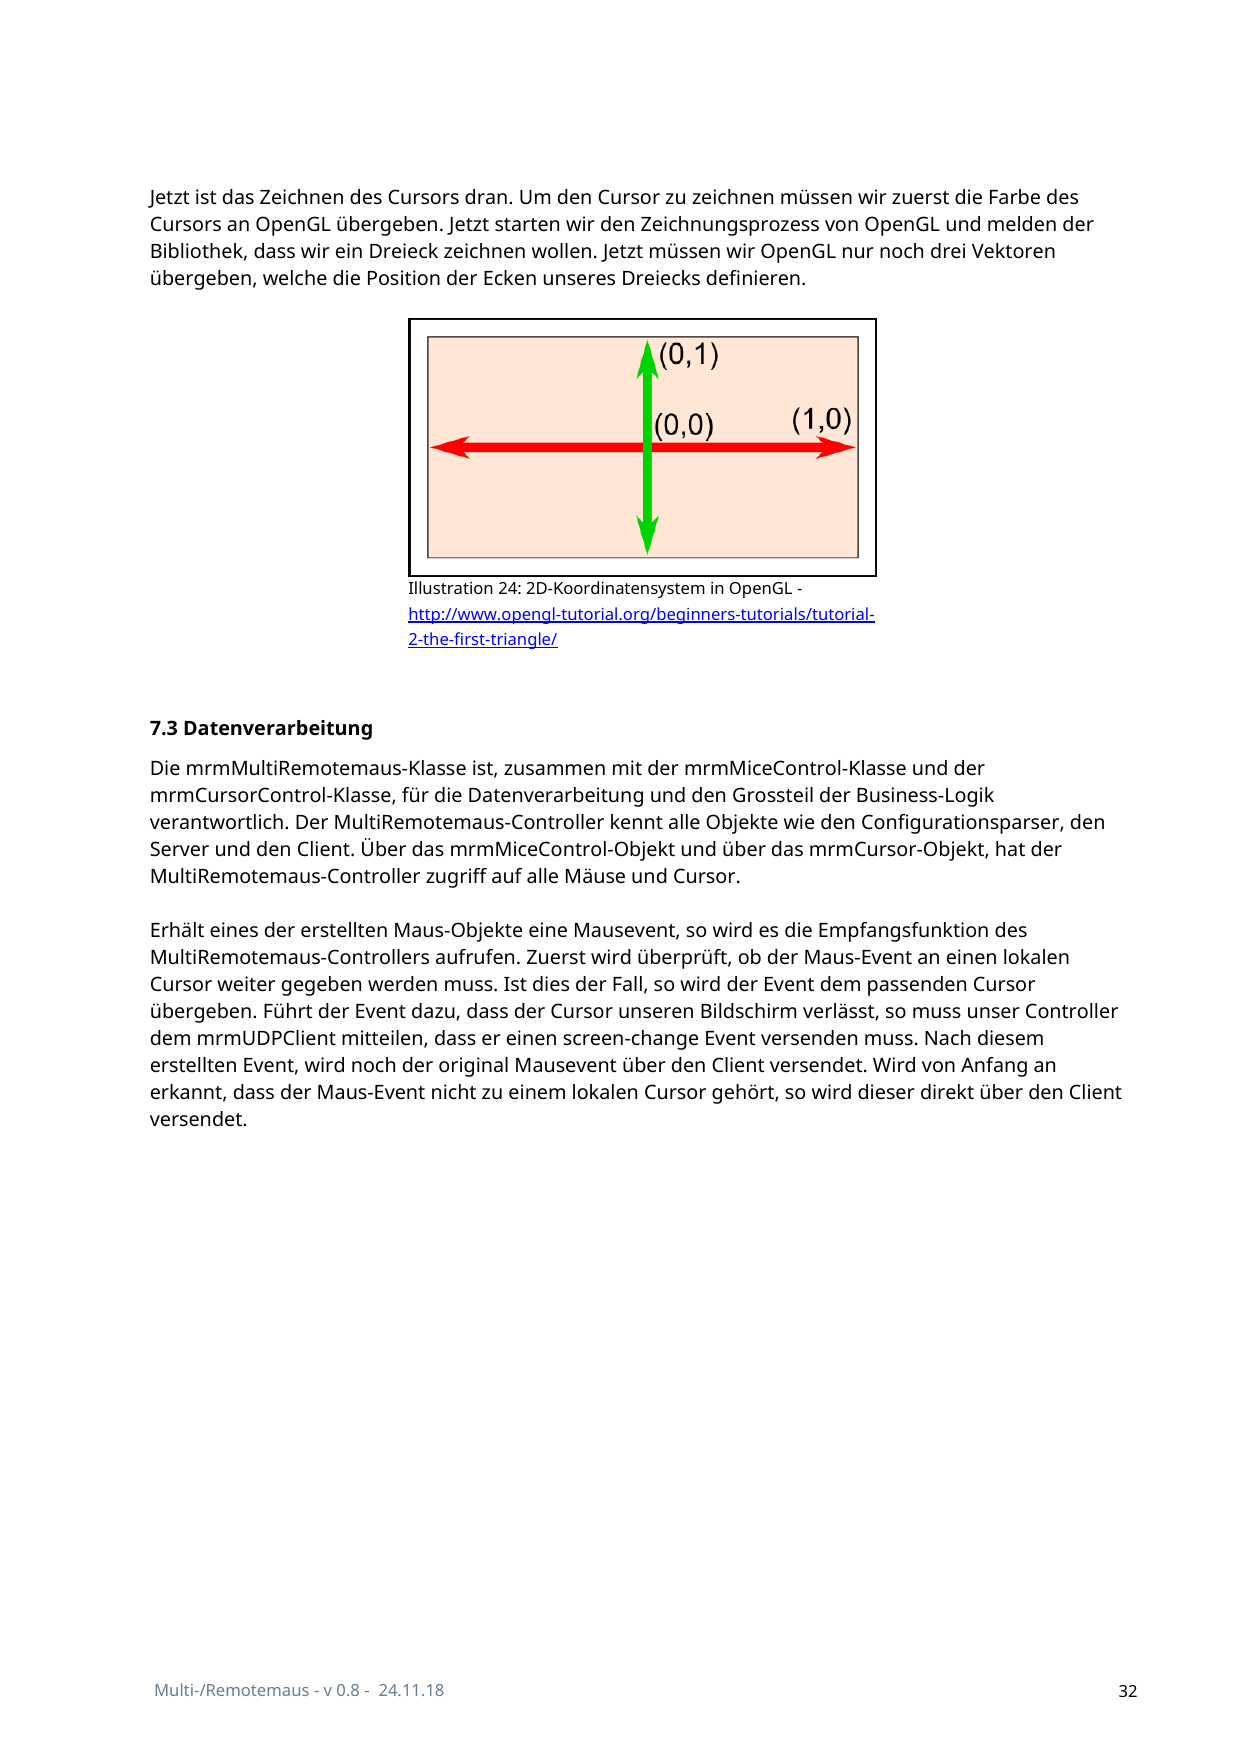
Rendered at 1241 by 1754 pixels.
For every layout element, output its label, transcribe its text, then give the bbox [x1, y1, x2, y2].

text Illustration 24: 2D-Koordinatensystem in OpenGL - http://www.opengl-tutorial.org/beginners-tutorials/tutorial-2-the-first-triangle/ [408, 577, 877, 650]
picture [408, 318, 877, 577]
text Jetzt ist das Zeichnen des Cursors dran. Um den Cursor zu zeichnen müssen wir zuerst die Farbe des Cursors an OpenGL übergeben. Jetzt starten wir den Zeichnungsprozess von OpenGL und melden der Bibliothek, dass wir ein Dreieck zeichnen wollen. Jetzt müssen wir OpenGL nur noch drei Vektoren übergeben, welche die Position der Ecken unseres Dreiecks definieren. [149, 183, 1136, 291]
text Die mrmMultiRemotemaus-Klasse ist, zusammen mit der mrmMiceControl-Klasse und der mrmCursorControl-Klasse, für die Datenverarbeitung und den Grossteil der Business-Logik verantwortlich. Der MultiRemotemaus-Controller kennt alle Objekte wie den Configurationsparser, den Server und den Client. Über das mrmMiceControl-Objekt und über das mrmCursor-Objekt, hat der MultiRemotemaus-Controller zugriff auf alle Mäuse und Cursor. [149, 754, 1136, 889]
text Erhält eines der erstellten Maus-Objekte eine Mausevent, so wird es die Empfangsfunktion des MultiRemotemaus-Controllers aufrufen. Zuerst wird überprüft, ob der Maus-Event an einen lokalen Cursor weiter gegeben werden muss. Ist dies der Fall, so wird der Event dem passenden Cursor übergeben. Führt der Event dazu, dass der Cursor unseren Bildschirm verlässt, so muss unser Controller dem mrmUDPClient mitteilen, dass er einen screen-change Event versenden muss. Nach diesem erstellten Event, wird noch der original Mausevent über den Client versendet. Wird von Anfang an erkannt, dass der Maus-Event nicht zu einem lokalen Cursor gehört, so wird dieser direkt über den Client versendet. [149, 916, 1136, 1132]
subtitle Datenverarbeitung [149, 715, 1136, 742]
